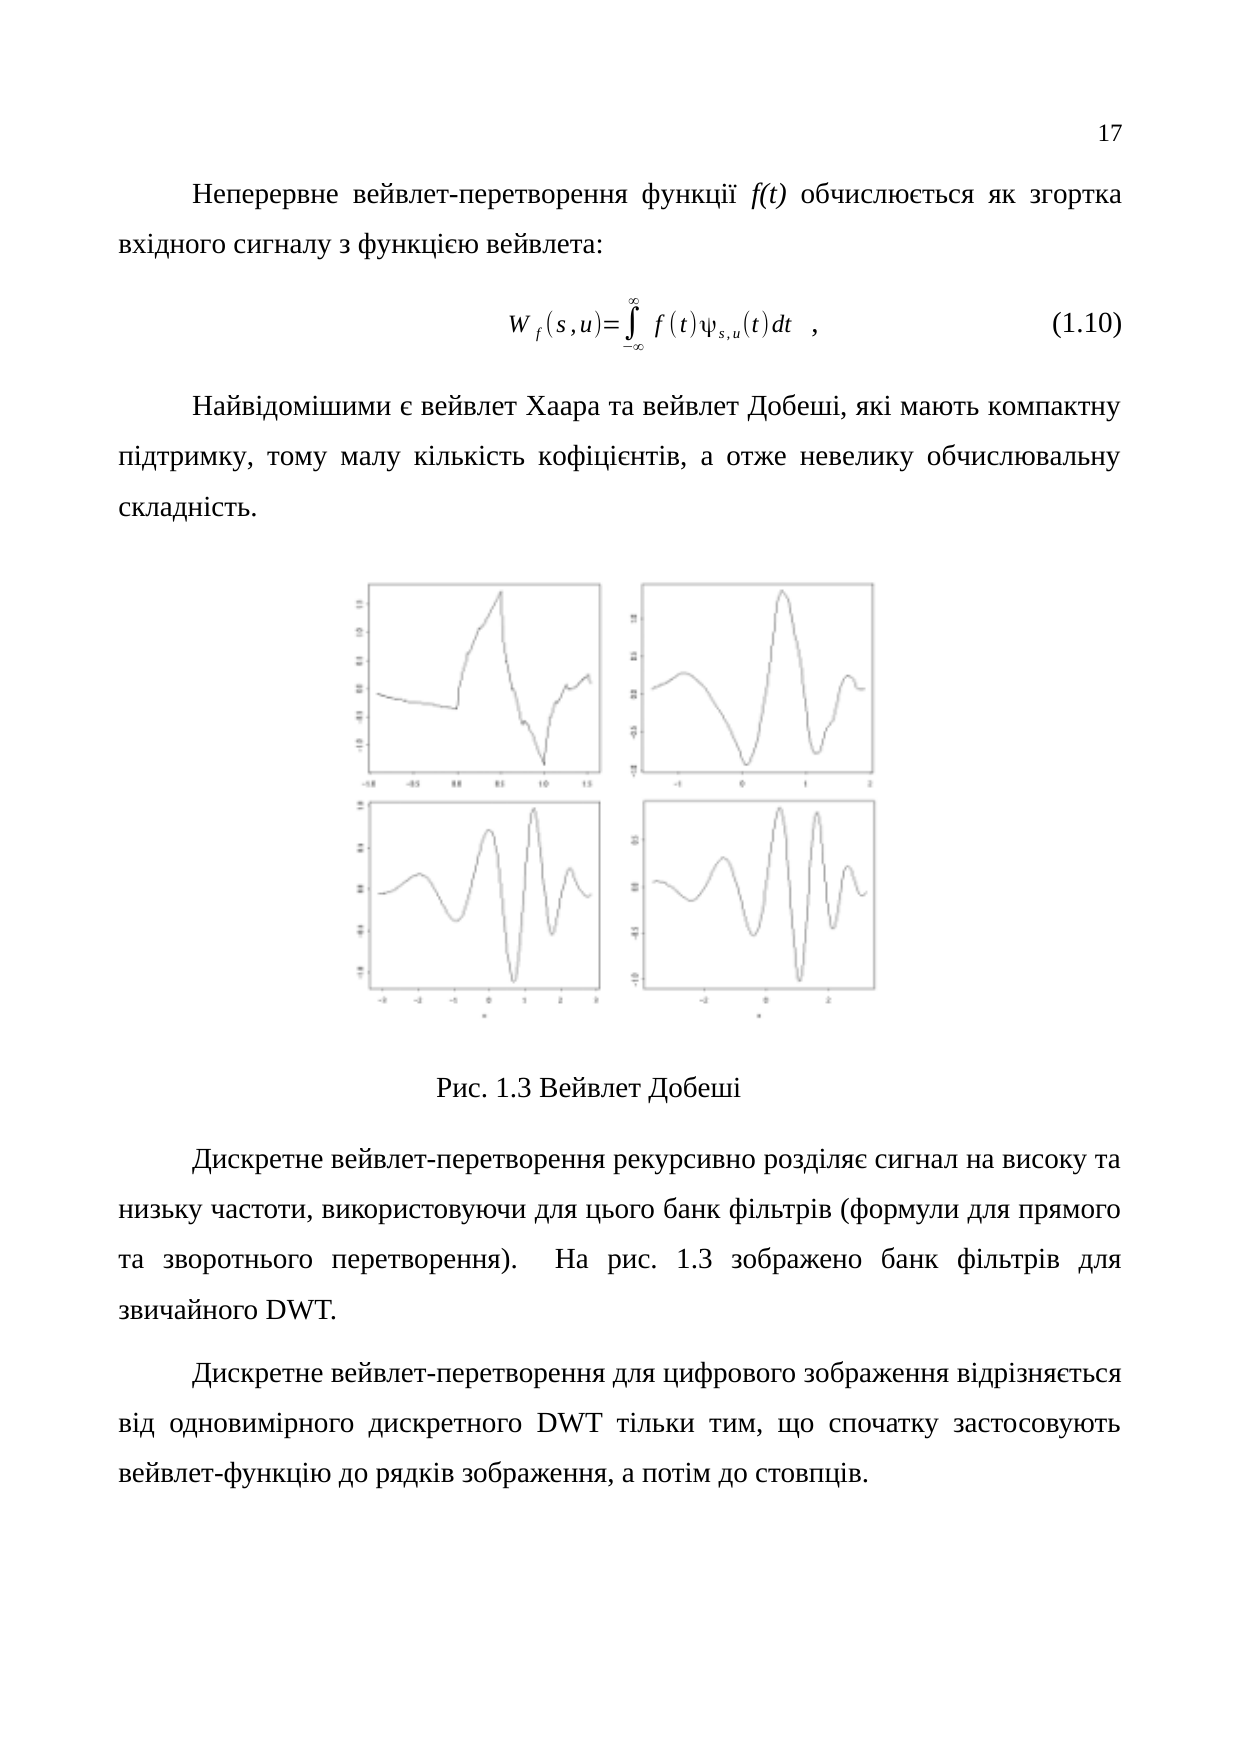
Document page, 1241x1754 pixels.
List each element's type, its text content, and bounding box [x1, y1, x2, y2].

picture [334, 561, 906, 1031]
text Найвідомішими є вейвлет Хаара та вейвлет Добеші, які мають компактну підтримку, тому малу кількість кофіцієнтів, а отже невелику обчислювальну складність. [118, 388, 1122, 522]
text Дискретне вейвлет-перетворення для цифрового зображення відрізняється від одновимірного дискретного DWT тільки тим, що спочатку застосовують вейвлет-функцію до рядків зображення, а потім до стовпців. [118, 1355, 1122, 1489]
text Рис. 1.3 Вейвлет Добеші [118, 1070, 1122, 1103]
text , (1.10) [118, 298, 1122, 351]
text Неперервне вейвлет-перетворення функції f(t) обчислюється як згортка вхідного сигналу з функцією вейвлета: [118, 176, 1122, 260]
text Дискретне вейвлет-перетворення рекурсивно розділяє сигнал на високу та низьку частоти, використовуючи для цього банк фільтрів (формули для прямого та зворотнього перетворення). На рис. 1.3 зображено банк фільтрів для звичайного DWT. [118, 1141, 1122, 1326]
